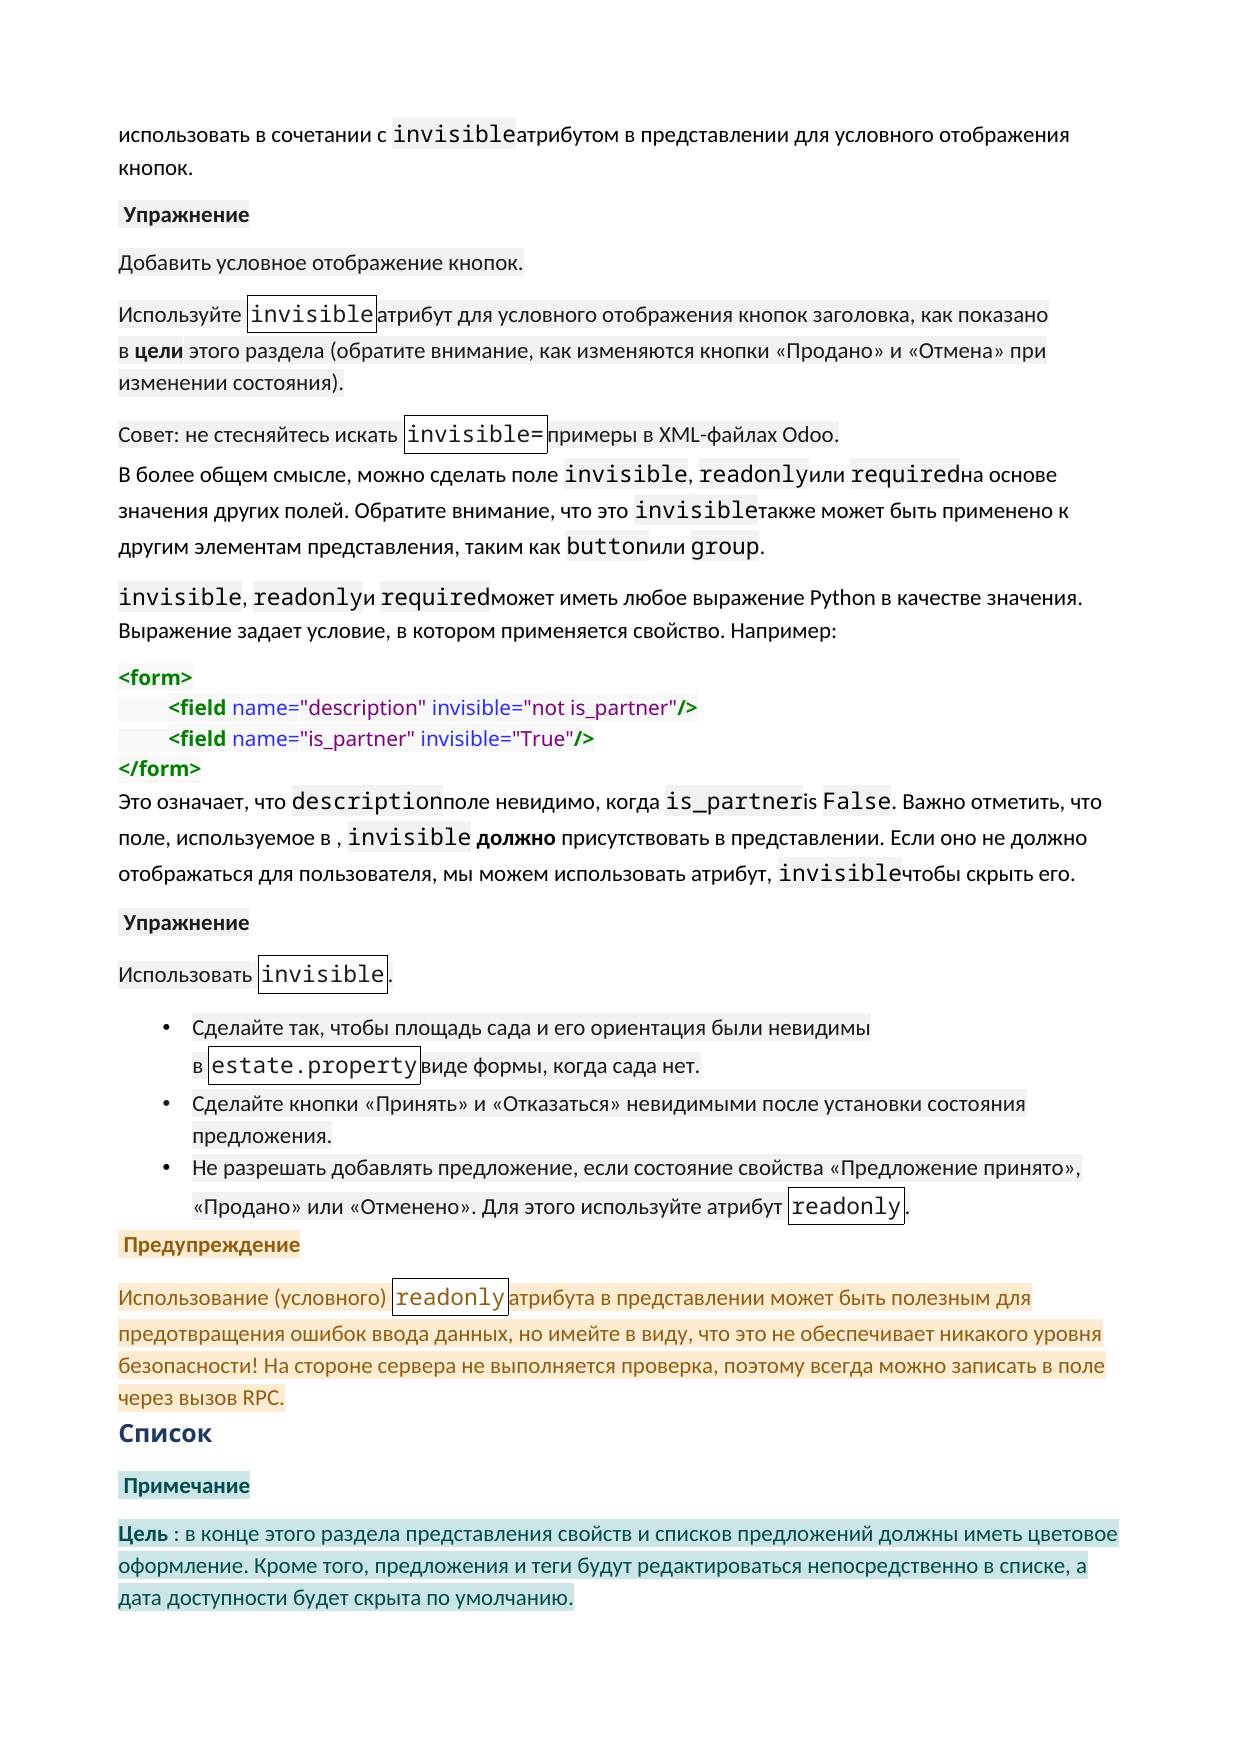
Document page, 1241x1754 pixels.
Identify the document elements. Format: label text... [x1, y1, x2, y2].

text <field name="description" invisible="not is_partner"/> [118, 693, 1122, 722]
text Добавить условное отображение кнопок. [118, 248, 1122, 276]
text Это означает, что descriptionполе невидимо, когда is_partneris False. Важно отметить, что поле, используемое в , invisible должно присутствовать в представлении. Если оно не должно отображаться для пользователя, мы можем использовать атрибут, invisibleчтобы скрыть его. [118, 785, 1122, 888]
text Использование (условного) readonlyатрибута в представлении может быть полезным для предотвращения ошибок ввода данных, но имейте в виду, что это не обеспечивает никакого уровня безопасности! На стороне сервера не выполняется проверка, поэтому всегда можно записать в поле через вызов RPC. [118, 1278, 1122, 1412]
text Упражнение [118, 200, 1122, 228]
text invisible [259, 956, 387, 993]
text использовать в сочетании с invisibleатрибутом в представлении для условного отображения кнопок. [118, 118, 1122, 182]
text invisible, readonlyи requiredможет иметь любое выражение Python в качестве значения. Выражение задает условие, в котором применяется свойство. Например: [118, 581, 1122, 644]
text Предупреждение [118, 1230, 1122, 1258]
text </form> [118, 754, 1122, 783]
text Совет: не стесняйтесь искать [118, 415, 404, 453]
list Не разрешать добавлять предложение, если состояние свойства «Предложение принято», «Продано» или «Отменено». Для этого используйте атрибут readonly. [162, 1153, 1122, 1224]
text <field name="is_partner" invisible="True"/> [118, 724, 1122, 752]
text примеры в XML-файлах Odoo. [548, 415, 1122, 453]
subtitle Список [118, 1416, 1122, 1450]
text Упражнение [118, 908, 1122, 936]
text <form> [118, 663, 1122, 691]
text . [388, 955, 1122, 993]
list Сделайте кнопки «Принять» и «Отказаться» невидимыми после установки состояния предложения. [162, 1089, 1122, 1149]
text Цель : в конце этого раздела представления свойств и списков предложений должны иметь цветовое оформление. Кроме того, предложения и теги будут редактироваться непосредственно в списке, а дата доступности будет скрыта по умолчанию. [118, 1519, 1122, 1611]
text invisible= [405, 416, 547, 453]
text Использовать [118, 955, 258, 993]
text В более общем смысле, можно сделать поле invisible, readonlyили requiredна основе значения других полей. Обратите внимание, что это invisibleтакже может быть применено к другим элементам представления, таким как buttonили group. [118, 458, 1122, 561]
text Используйте invisibleатрибут для условного отображения кнопок заголовка, как показано в цели этого раздела (обратите внимание, как изменяются кнопки «Продано» и «Отмена» при изменении состояния). [118, 295, 1122, 397]
list Сделайте так, чтобы площадь сада и его ориентация были невидимы в estate.propertyвиде формы, когда сада нет. [162, 1013, 1122, 1084]
text Примечание [118, 1471, 1122, 1499]
